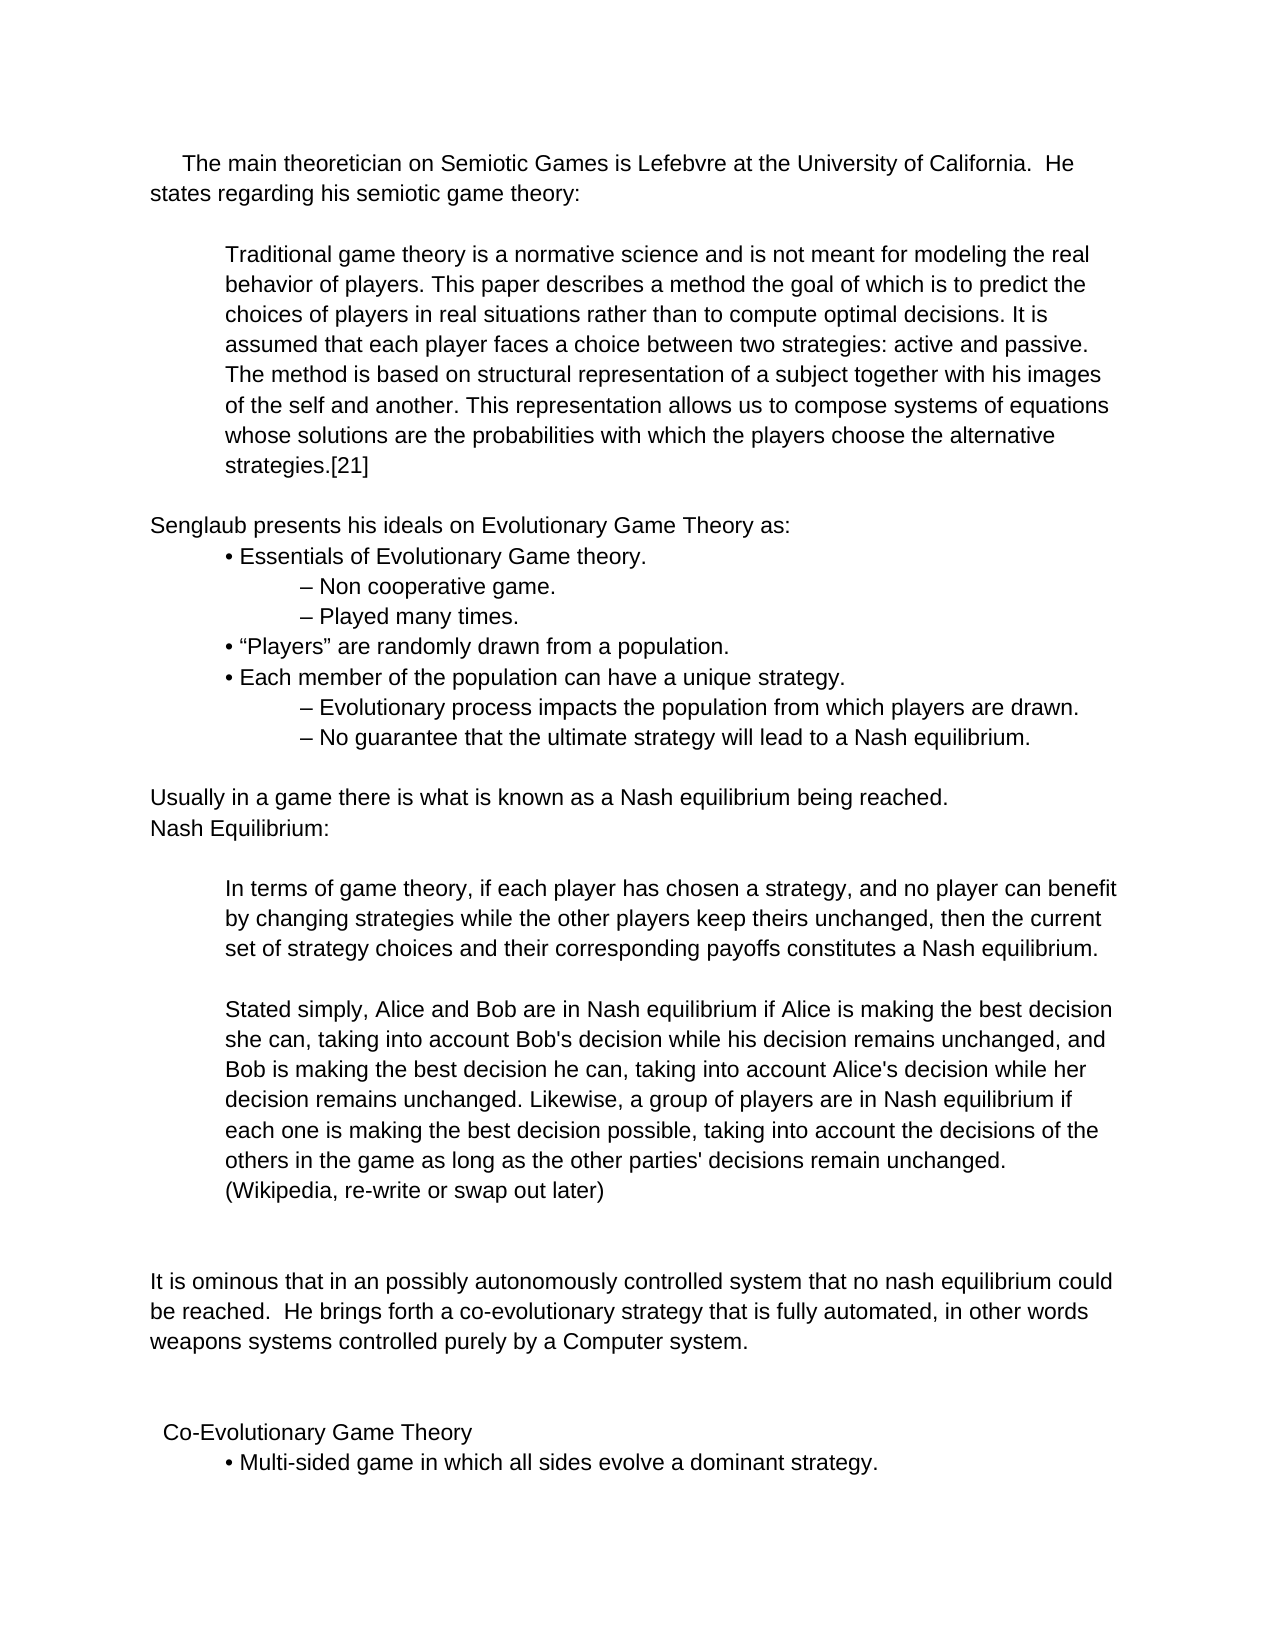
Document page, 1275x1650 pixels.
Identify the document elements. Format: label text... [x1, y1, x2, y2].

text The main theoretician on Semiotic Games is Lefebvre at the University of California. He states regarding his semiotic game theory: [150, 150, 1125, 207]
text Traditional game theory is a normative science and is not meant for modeling the real behavior of players. This paper describes a method the goal of which is to predict the choices of players in real situations rather than to compute optimal decisions. It is assumed that each player faces a choice between two strategies: active and passive. The method is based on structural representation of a subject together with his images of the self and another. This representation allows us to compose systems of equations whose solutions are the probabilities with which the players choose the alternative strategies.[21] [225, 241, 1125, 478]
text Usually in a game there is what is known as a Nash equilibrium being reached. [150, 784, 1125, 811]
text Co-Evolutionary Game Theory • Multi-sided game in which all sides evolve a dominant strategy. [150, 1388, 1125, 1475]
text In terms of game theory, if each player has chosen a strategy, and no player can benefit by changing strategies while the other players keep theirs unchanged, then the current set of strategy choices and their corresponding payoffs constitutes a Nash equilibrium. Stated simply, Alice and Bob are in Nash equilibrium if Alice is making the best decision she can, taking into account Bob's decision while his decision remains unchanged, and Bob is making the best decision he can, taking into account Alice's decision while her decision remains unchanged. Likewise, a group of players are in Nash equilibrium if each one is making the best decision possible, taking into account the decisions of the others in the game as long as the other parties' decisions remain unchanged. (Wikipedia, re-write or swap out later) [225, 875, 1125, 1203]
text Senglaub presents his ideals on Evolutionary Game Theory as: • Essentials of Evolutionary Game theory. – Non cooperative game. – Played many times. • “Players” are randomly drawn from a population. • Each member of the population can have a unique strategy. – Evolutionary process impacts the population from which players are drawn. – No guarantee that the ultimate strategy will lead to a Nash equilibrium. [150, 512, 1125, 750]
text It is ominous that in an possibly autonomously controlled system that no nash equilibrium could be reached. He brings forth a co-evolutionary strategy that is fully automated, in other words weapons systems controlled purely by a Computer system. [150, 1268, 1125, 1354]
text Nash Equilibrium: [150, 814, 1125, 841]
